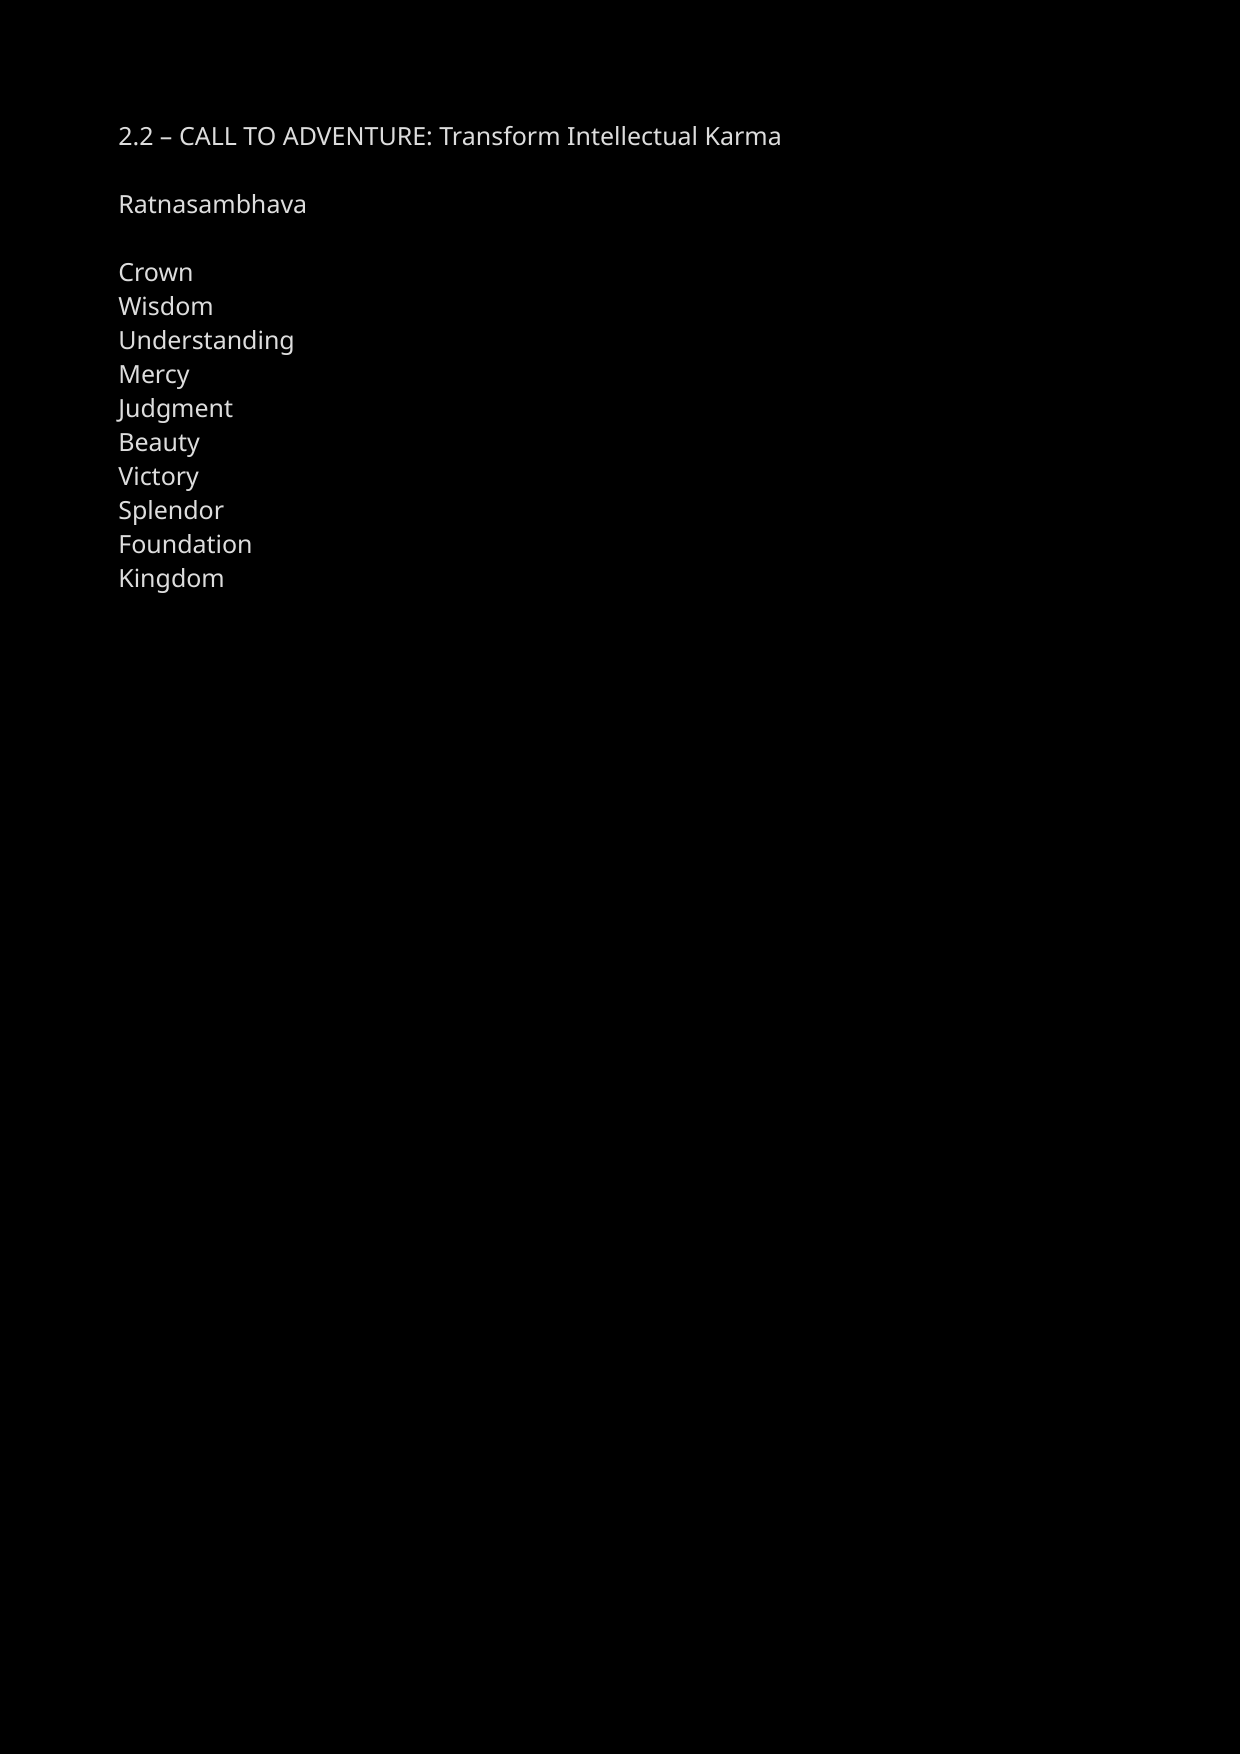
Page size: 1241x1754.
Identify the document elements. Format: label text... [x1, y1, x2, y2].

text Kingdom [118, 561, 1122, 595]
text Judgment [118, 391, 1122, 425]
text Foundation [118, 527, 1122, 561]
text Mercy [118, 357, 1122, 391]
text Splendor [118, 493, 1122, 527]
text Understanding [118, 322, 1122, 357]
text Wisdom [118, 288, 1122, 322]
text 2.2 – CALL TO ADVENTURE: Transform Intellectual Karma [118, 118, 1122, 152]
text Victory [118, 459, 1122, 493]
text Ratnasambhava [118, 186, 1122, 220]
text Beauty [118, 425, 1122, 459]
text Crown [118, 254, 1122, 288]
